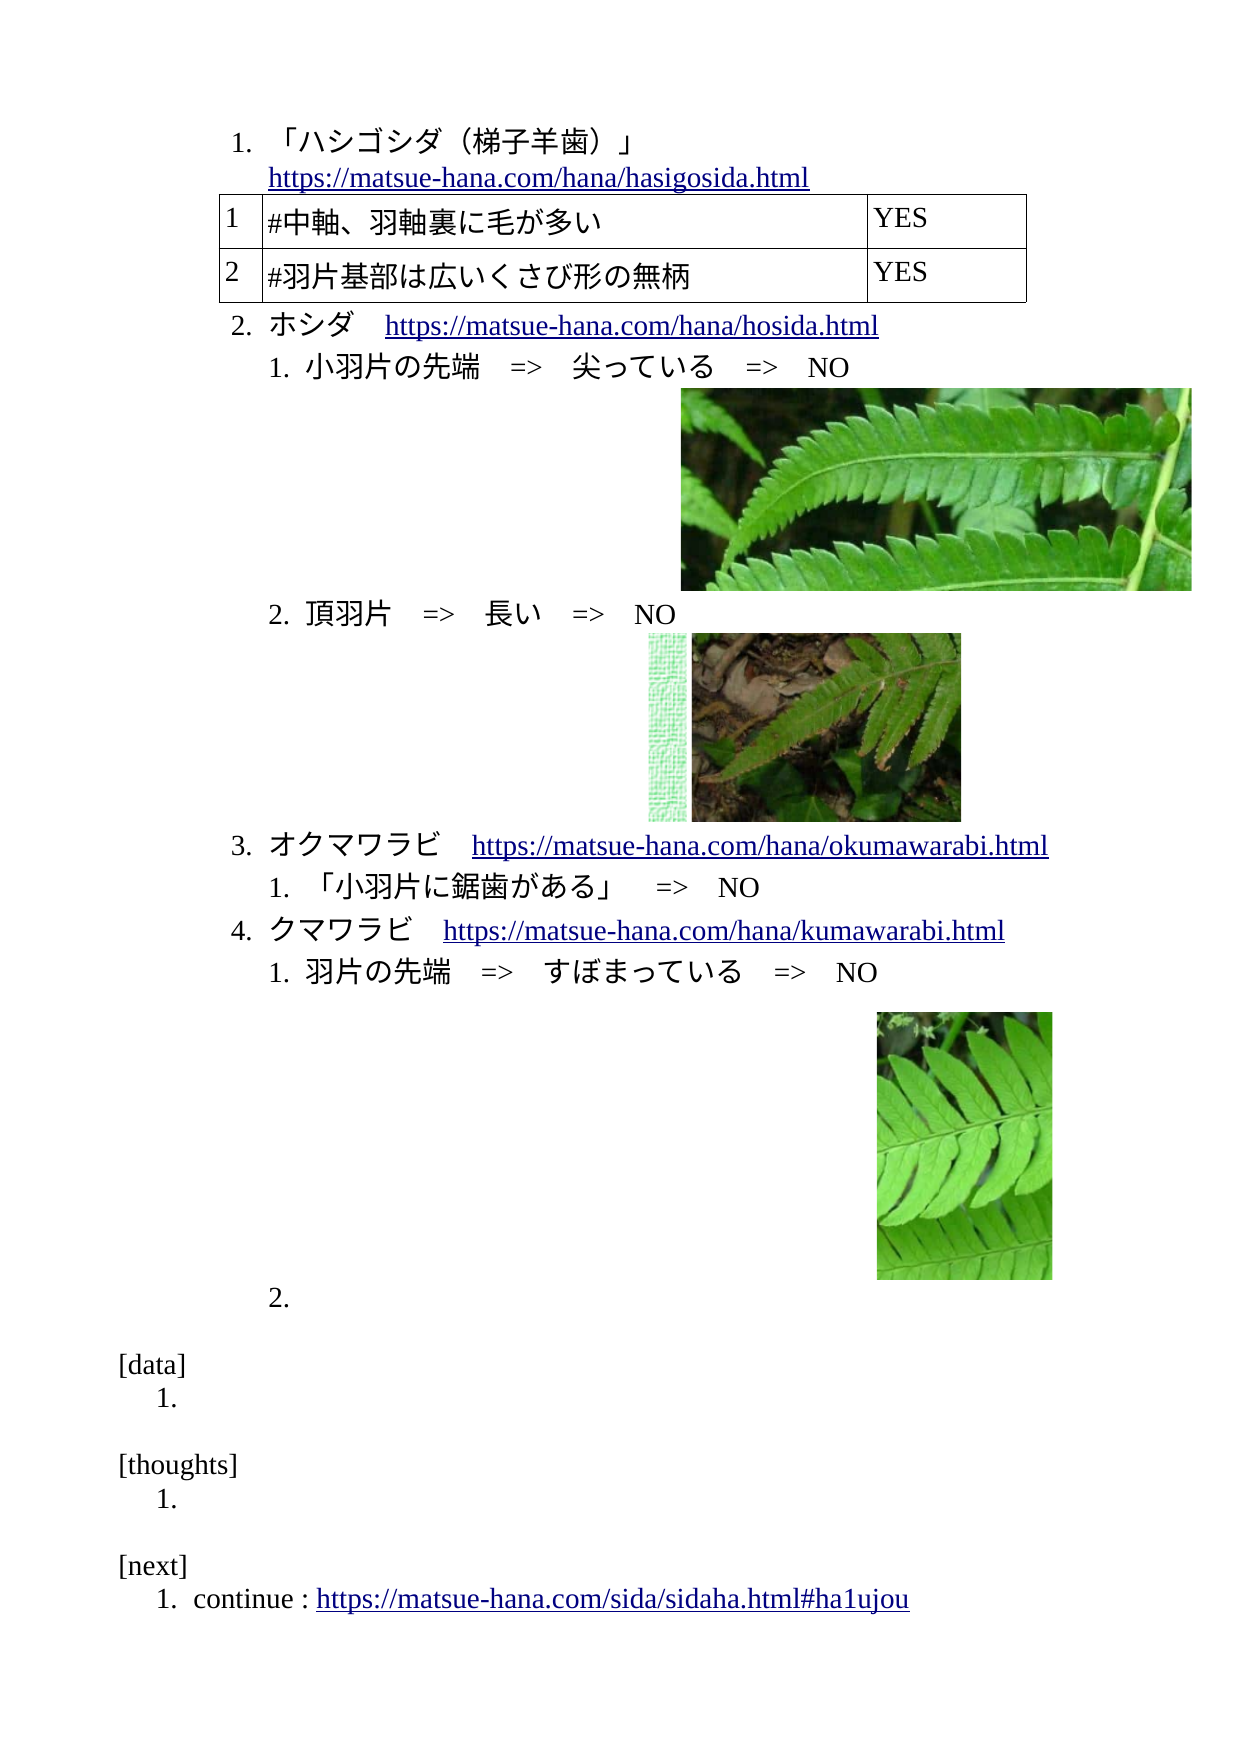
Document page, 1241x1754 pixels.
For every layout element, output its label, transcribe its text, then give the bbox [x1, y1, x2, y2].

table_header 1 [220, 195, 262, 248]
text [data] [118, 1347, 1122, 1380]
table_cell 2 [220, 249, 262, 302]
list 小羽片の先端 => 尖っている => NO [268, 344, 1122, 386]
table_cell #羽片基部は広いくさび形の無柄 [263, 249, 867, 302]
table_header YES [868, 195, 1026, 248]
list 頂羽片 => 長い => NO [268, 386, 1122, 633]
picture [680, 388, 1193, 591]
text [next] [118, 1548, 1122, 1582]
table_cell YES [868, 249, 1026, 302]
list ホシダ https://matsue-hana.com/hana/hosida.html [231, 302, 1122, 344]
list クマワラビ https://matsue-hana.com/hana/kumawarabi.html [231, 906, 1122, 948]
table_header #中軸、羽軸裏に毛が多い [263, 195, 867, 248]
picture [648, 633, 962, 822]
picture [876, 1012, 1053, 1280]
list continue : https://matsue-hana.com/sida/sidaha.html#ha1ujou [156, 1582, 1122, 1615]
text [thoughts] [118, 1447, 1122, 1481]
list オクマワラビ https://matsue-hana.com/hana/okumawarabi.html [231, 633, 1122, 864]
list 「小羽片に鋸歯がある」 => NO [268, 864, 1122, 906]
list 羽片の先端 => すぼまっている => NO [268, 948, 1122, 991]
list 「ハシゴシダ（梯子羊歯）」 https://matsue-hana.com/hana/hasigosida.html [231, 118, 1122, 194]
